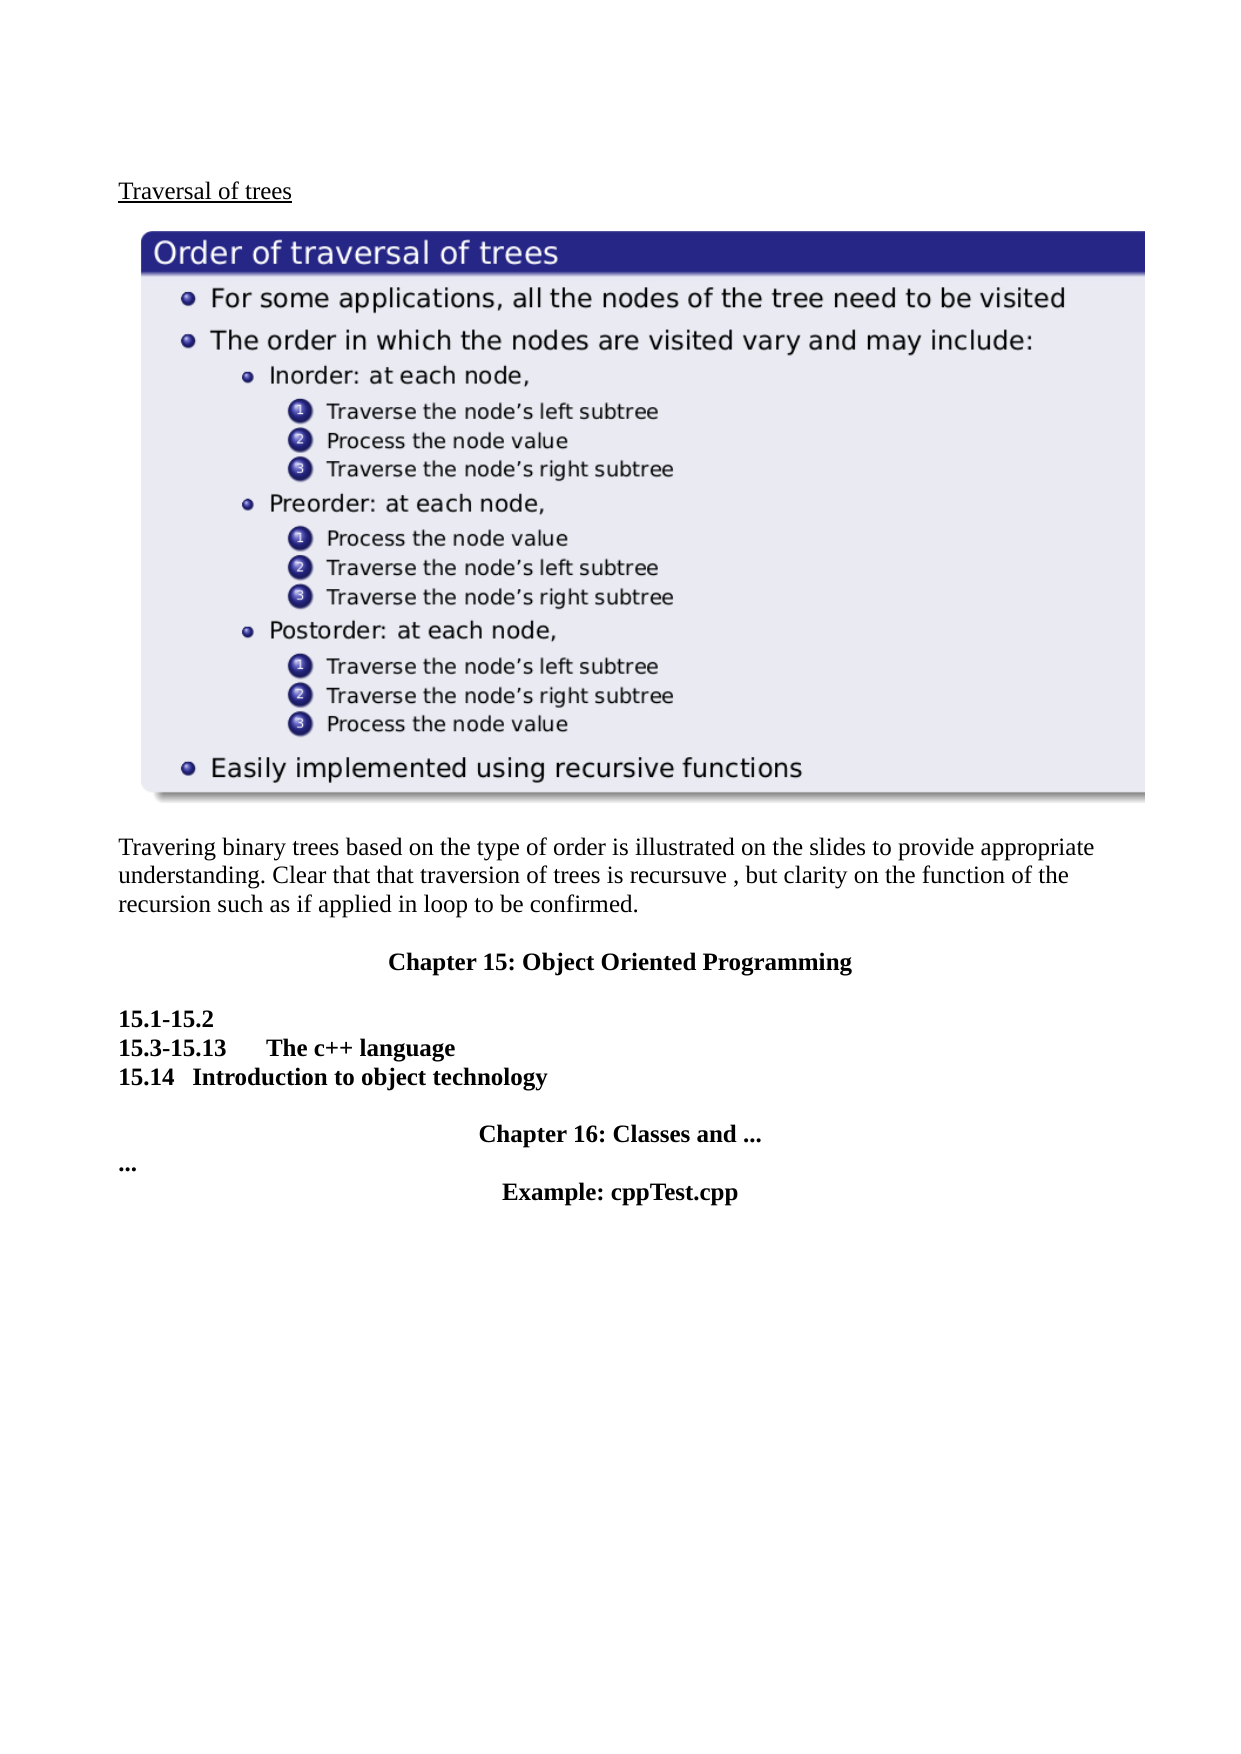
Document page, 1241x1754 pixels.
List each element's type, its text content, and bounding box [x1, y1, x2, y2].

text ... [118, 1148, 1122, 1177]
picture [140, 231, 1145, 803]
text Example: cppTest.cpp [118, 1177, 1122, 1205]
text 15.14 Introduction to object technology [118, 1062, 1122, 1090]
text Chapter 15: Object Oriented Programming [118, 947, 1122, 975]
text 15.3-15.13 The c++ language [118, 1033, 1122, 1062]
text Travering binary trees based on the type of order is illustrated on the slides to provide appropriate understanding. Clear that that traversion of trees is recursuve , but clarity on the function of the recursion such as if applied in loop to be confirmed. [118, 832, 1122, 918]
text 15.1-15.2 [118, 1004, 1122, 1033]
text Chapter 16: Classes and ... [118, 1119, 1122, 1148]
text Traversal of trees [118, 176, 1122, 205]
